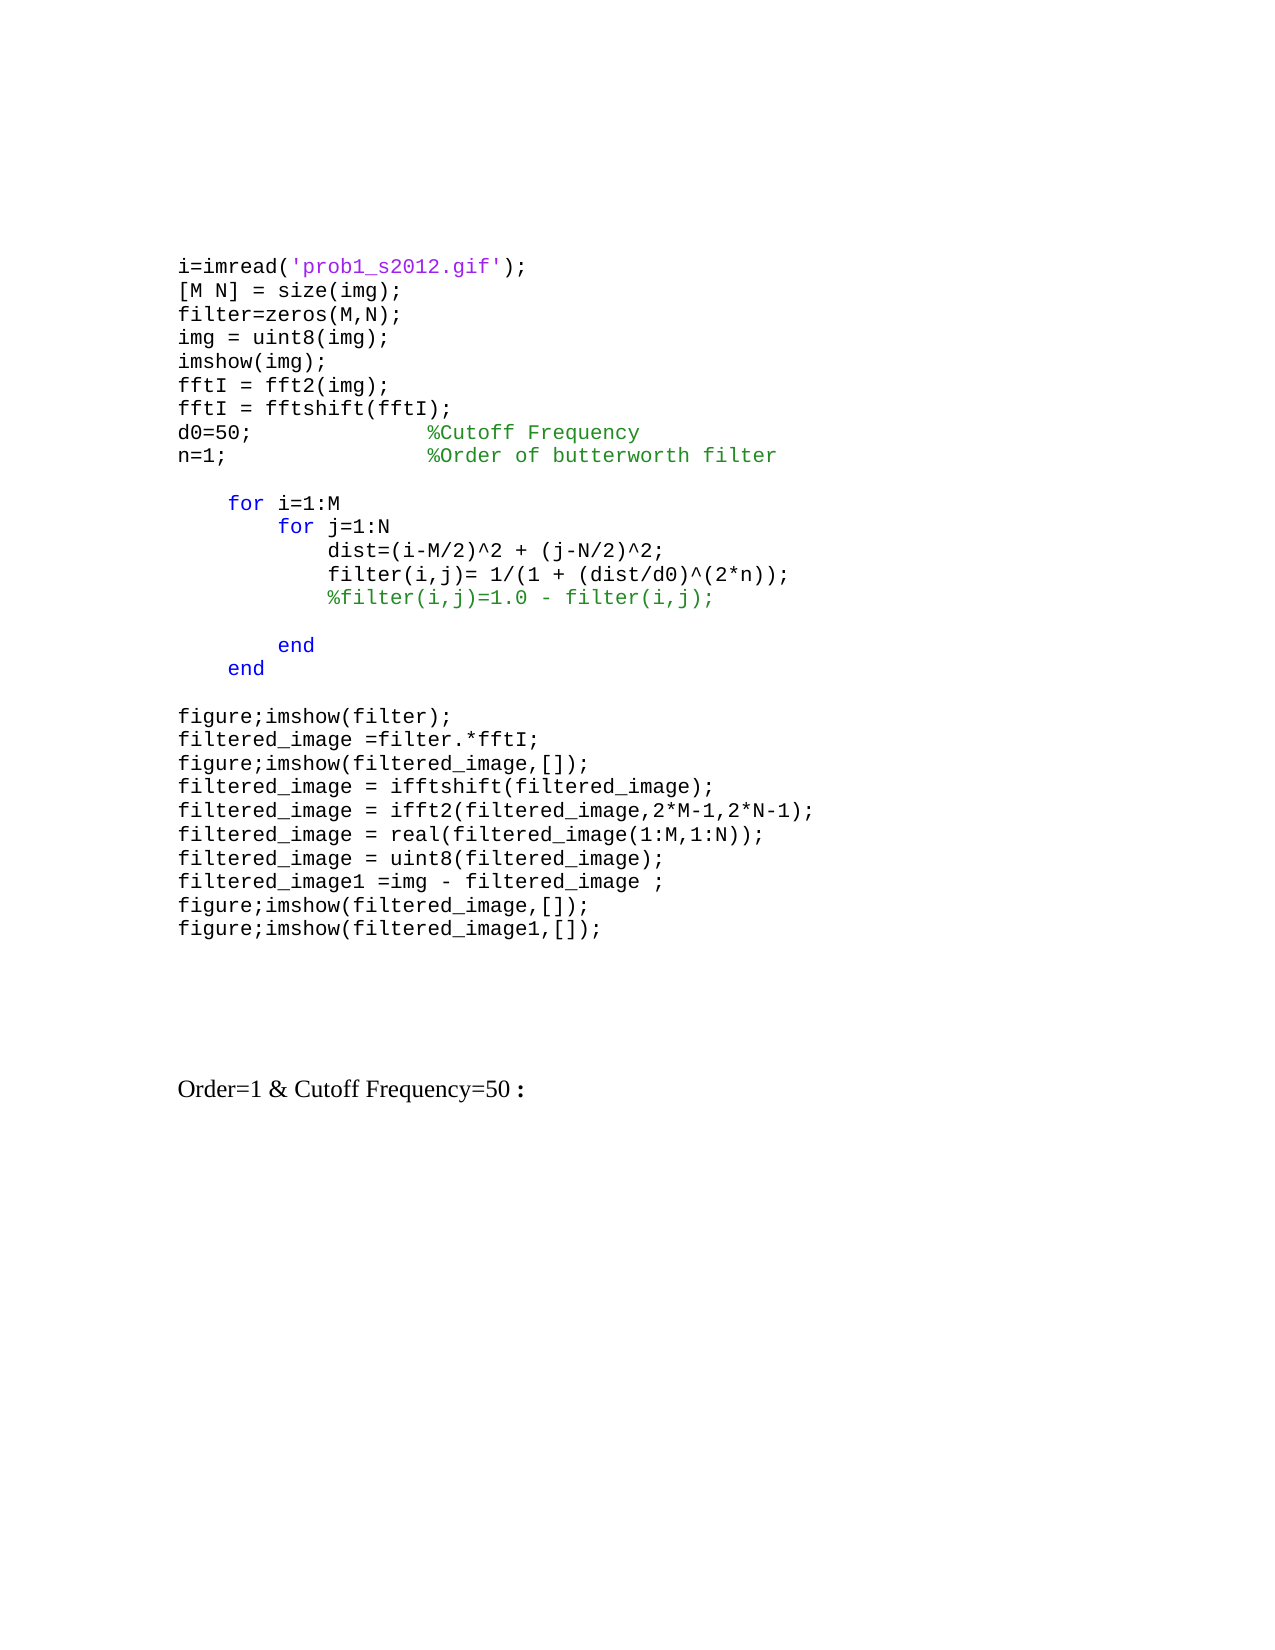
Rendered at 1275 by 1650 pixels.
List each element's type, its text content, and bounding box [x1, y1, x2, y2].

text filtered_image = ifft2(filtered_image,2*M-1,2*N-1); [177, 800, 1098, 824]
text for j=1:N [177, 516, 1098, 540]
text end [177, 635, 1098, 658]
text Order=1 & Cutoff Frequency=50 : [177, 1074, 1098, 1103]
text filtered_image1 =img - filtered_image ; [177, 871, 1098, 895]
text img = uint8(img); [177, 327, 1098, 351]
text for i=1:M [177, 493, 1098, 516]
text filter(i,j)= 1/(1 + (dist/d0)^(2*n)); [177, 564, 1098, 587]
text filtered_image = uint8(filtered_image); [177, 847, 1098, 871]
text n=1; %Order of butterworth filter [177, 446, 1098, 469]
text figure;imshow(filtered_image,[]); [177, 895, 1098, 918]
text filtered_image = ifftshift(filtered_image); [177, 777, 1098, 800]
text filtered_image =filter.*fftI; [177, 729, 1098, 753]
text figure;imshow(filtered_image,[]); [177, 753, 1098, 777]
text fftI = fft2(img); [177, 374, 1098, 398]
text end [177, 658, 1098, 682]
text [M N] = size(img); [177, 280, 1098, 304]
text figure;imshow(filter); [177, 706, 1098, 729]
text i=imread('prob1_s2012.gif'); [177, 256, 1098, 280]
text d0=50; %Cutoff Frequency [177, 422, 1098, 446]
text figure;imshow(filtered_image1,[]); [177, 918, 1098, 942]
text %filter(i,j)=1.0 - filter(i,j); [177, 587, 1098, 611]
text filtered_image = real(filtered_image(1:M,1:N)); [177, 824, 1098, 847]
text fftI = fftshift(fftI); [177, 398, 1098, 422]
text dist=(i-M/2)^2 + (j-N/2)^2; [177, 540, 1098, 564]
text imshow(img); [177, 351, 1098, 374]
text filter=zeros(M,N); [177, 304, 1098, 327]
